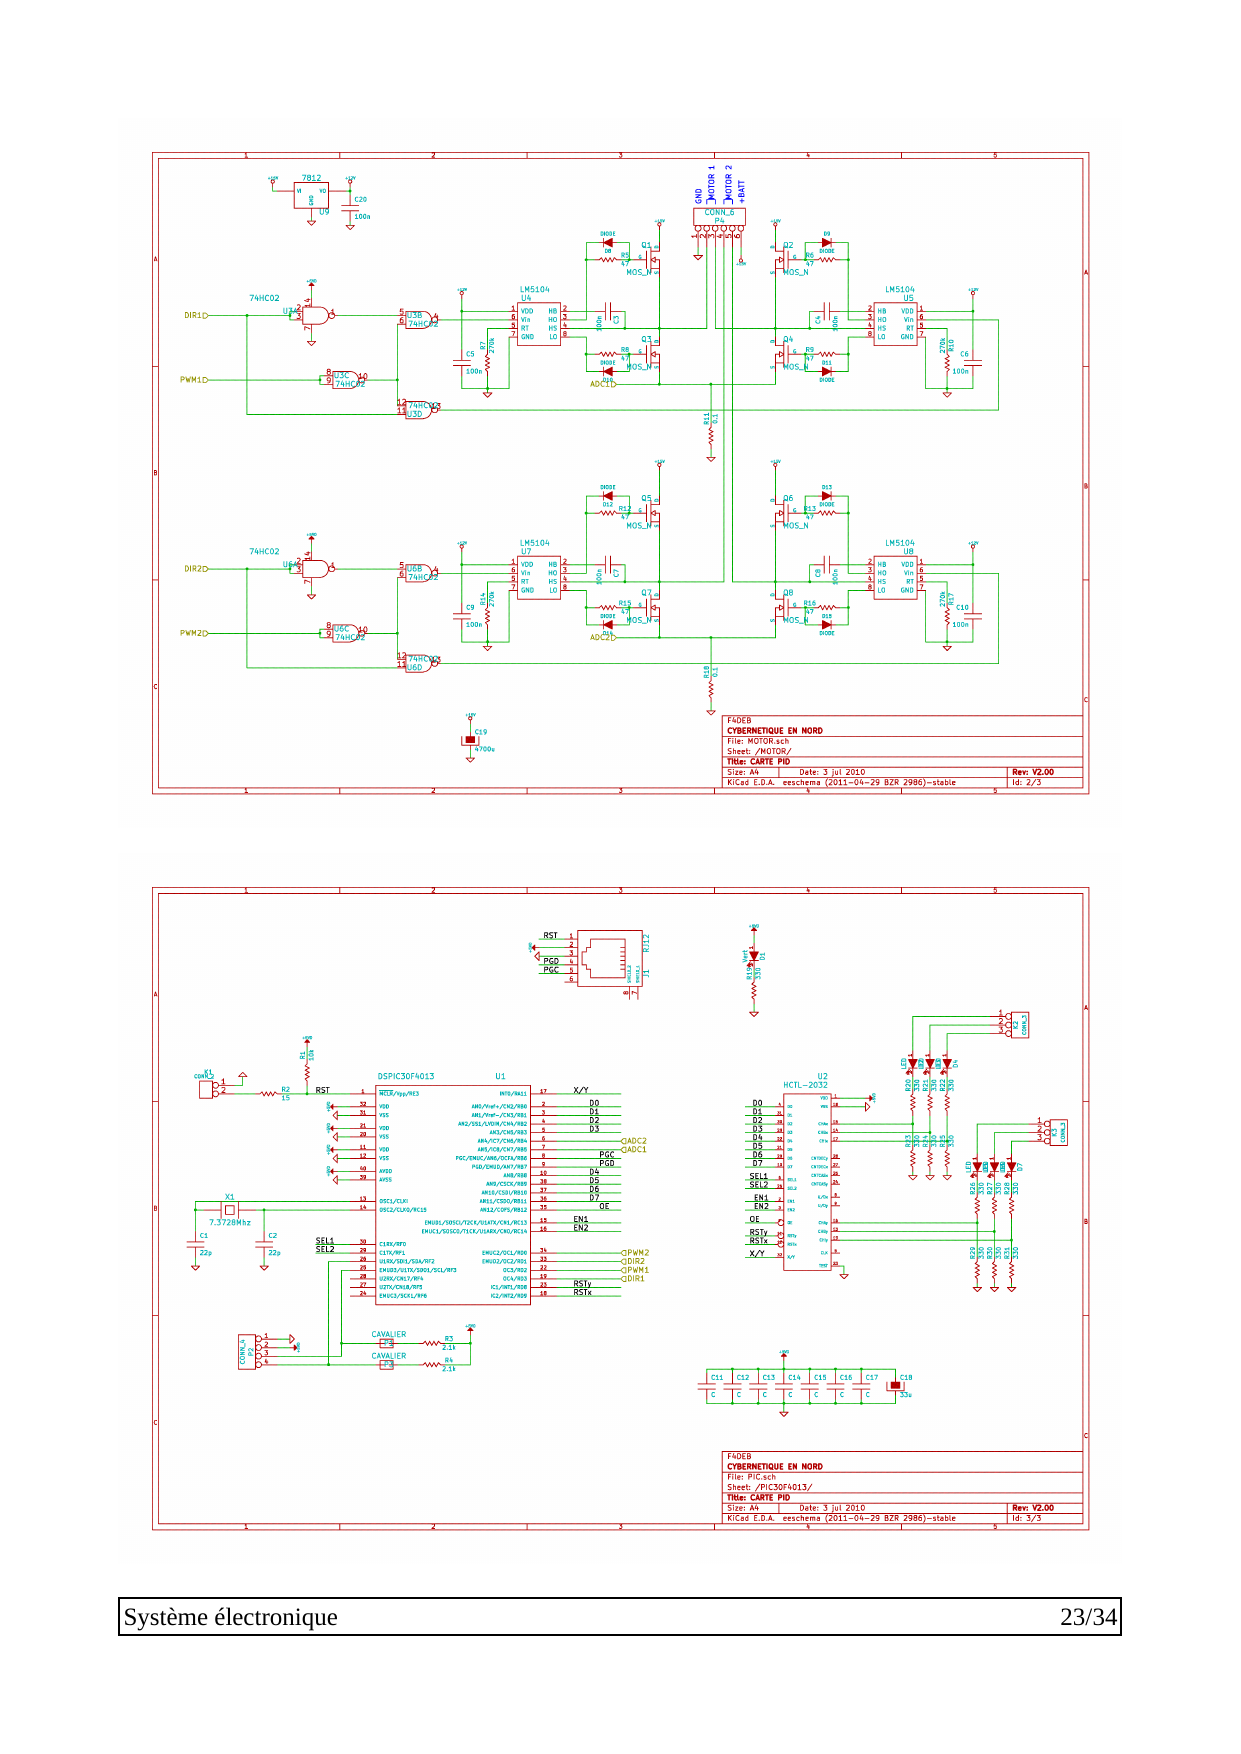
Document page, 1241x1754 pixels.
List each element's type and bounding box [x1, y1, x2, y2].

picture [118, 118, 1123, 828]
picture [118, 853, 1123, 1564]
